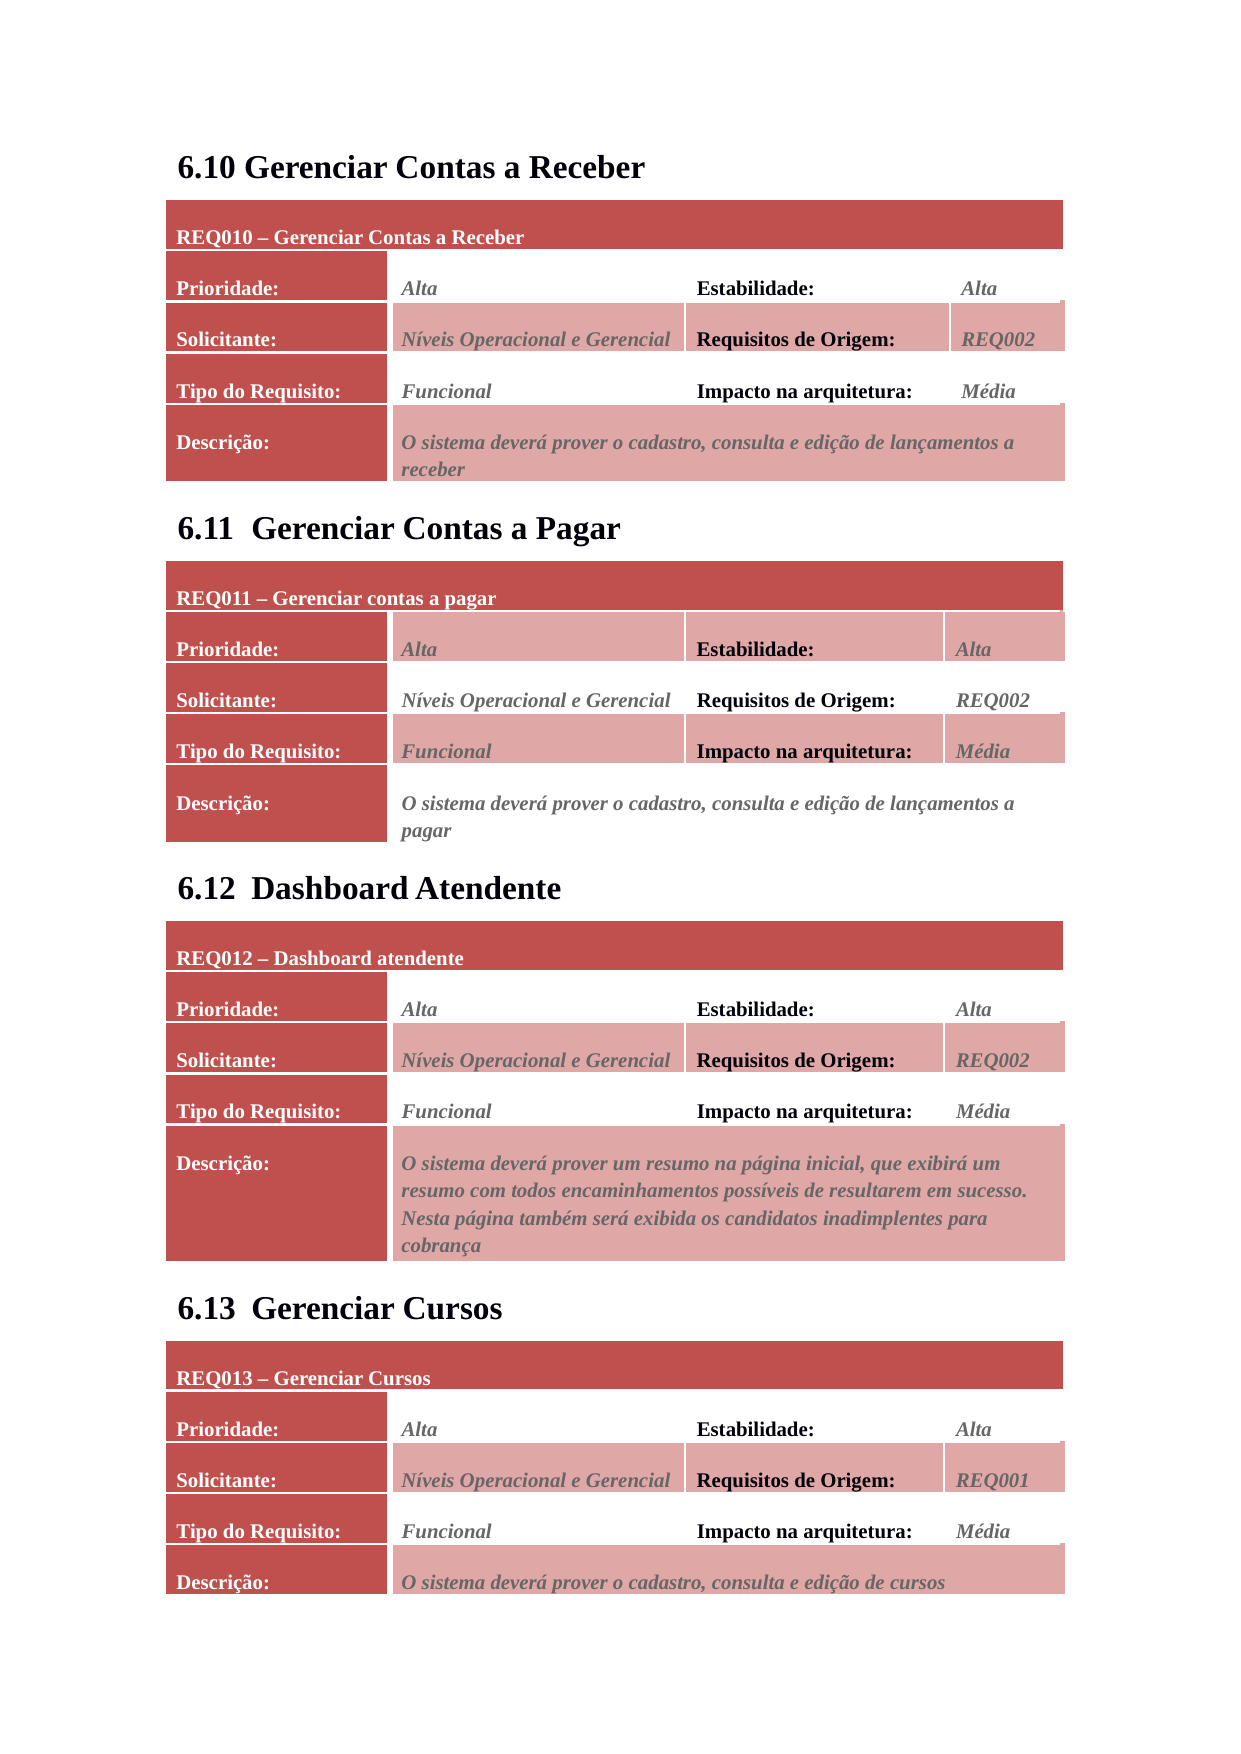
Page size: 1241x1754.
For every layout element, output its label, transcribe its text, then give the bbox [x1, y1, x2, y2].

table_cell Média [951, 351, 1065, 403]
text 6.13 Gerenciar Cursos [177, 1288, 1063, 1326]
table_cell Impacto na arquitetura: [686, 1075, 944, 1123]
table_cell Níveis Operacional e Gerencial [393, 663, 684, 712]
table_cell Requisitos de Origem: [686, 1443, 943, 1492]
table_header REQ011 – Gerenciar contas a pagar [166, 561, 1063, 610]
table_cell Níveis Operacional e Gerencial [393, 1443, 684, 1492]
table_cell Tipo do Requisito: [166, 1075, 387, 1123]
table_cell Solicitante: [166, 1443, 387, 1492]
table_cell Alta [393, 251, 684, 300]
table_cell Níveis Operacional e Gerencial [393, 1023, 684, 1072]
table_cell REQ001 [945, 1441, 1065, 1492]
table_cell Funcional [393, 714, 684, 763]
table_cell O sistema deverá prover o cadastro, consulta e edição de lançamentos a receber [393, 403, 1065, 481]
table_cell Prioridade: [166, 1392, 387, 1441]
table_cell Média [945, 1492, 1065, 1543]
table_cell Prioridade: [166, 251, 387, 300]
table_cell Estabilidade: [686, 251, 949, 300]
table_cell Estabilidade: [686, 972, 944, 1021]
table_cell Funcional [393, 1494, 684, 1543]
table_cell O sistema deverá prover um resumo na página inicial, que exibirá um resumo com todos encaminhamentos possíveis de resultarem em sucesso. Nesta página também será exibida os candidatos inadimplentes para cobrança [393, 1124, 1065, 1261]
table_cell O sistema deverá prover o cadastro, consulta e edição de lançamentos a pagar [393, 763, 1065, 842]
table_cell Solicitante: [166, 1023, 387, 1072]
table_cell Solicitante: [166, 663, 387, 712]
text 6.11 Gerenciar Contas a Pagar [177, 508, 1063, 547]
table_cell Tipo do Requisito: [166, 1494, 387, 1543]
table_cell Funcional [393, 354, 684, 403]
table_cell Tipo do Requisito: [166, 354, 387, 403]
table_cell Alta [945, 970, 1065, 1021]
text 6.10 Gerenciar Contas a Receber [177, 148, 1063, 186]
table_cell REQ002 [945, 661, 1065, 712]
table_cell Níveis Operacional e Gerencial [393, 303, 684, 351]
table_cell Alta [393, 1392, 684, 1441]
table_cell REQ002 [951, 300, 1065, 351]
table_cell Média [945, 712, 1065, 763]
table_cell O sistema deverá prover o cadastro, consulta e edição de cursos [393, 1543, 1065, 1594]
table_cell Impacto na arquitetura: [686, 354, 949, 403]
table_cell REQ002 [945, 1021, 1065, 1072]
table_cell Prioridade: [166, 972, 387, 1021]
table_cell Descrição: [166, 1545, 387, 1594]
table_cell Descrição: [166, 1126, 387, 1261]
table_header REQ012 – Dashboard atendente [166, 921, 1063, 970]
table_cell Alta [945, 610, 1065, 661]
table_cell Alta [951, 249, 1065, 300]
table_cell Funcional [393, 1075, 684, 1123]
table_cell Alta [393, 612, 684, 661]
table_cell Impacto na arquitetura: [686, 714, 943, 763]
table_cell Alta [393, 972, 684, 1021]
table_cell Requisitos de Origem: [686, 303, 949, 351]
table_cell Estabilidade: [686, 612, 943, 661]
table_cell Prioridade: [166, 612, 387, 661]
table_cell Tipo do Requisito: [166, 714, 387, 763]
table_cell Média [945, 1073, 1065, 1123]
table_header REQ010 – Gerenciar Contas a Receber [166, 200, 1063, 249]
table_cell Requisitos de Origem: [686, 663, 944, 712]
table_cell Descrição: [166, 405, 387, 481]
table_cell Descrição: [166, 765, 387, 842]
table_cell Alta [945, 1390, 1065, 1441]
text 6.12 Dashboard Atendente [177, 869, 1063, 907]
table_cell Impacto na arquitetura: [686, 1494, 944, 1543]
table_cell Solicitante: [166, 303, 387, 351]
table_header REQ013 – Gerenciar Cursos [166, 1341, 1063, 1389]
table_cell Requisitos de Origem: [686, 1023, 943, 1072]
table_cell Estabilidade: [686, 1392, 944, 1441]
